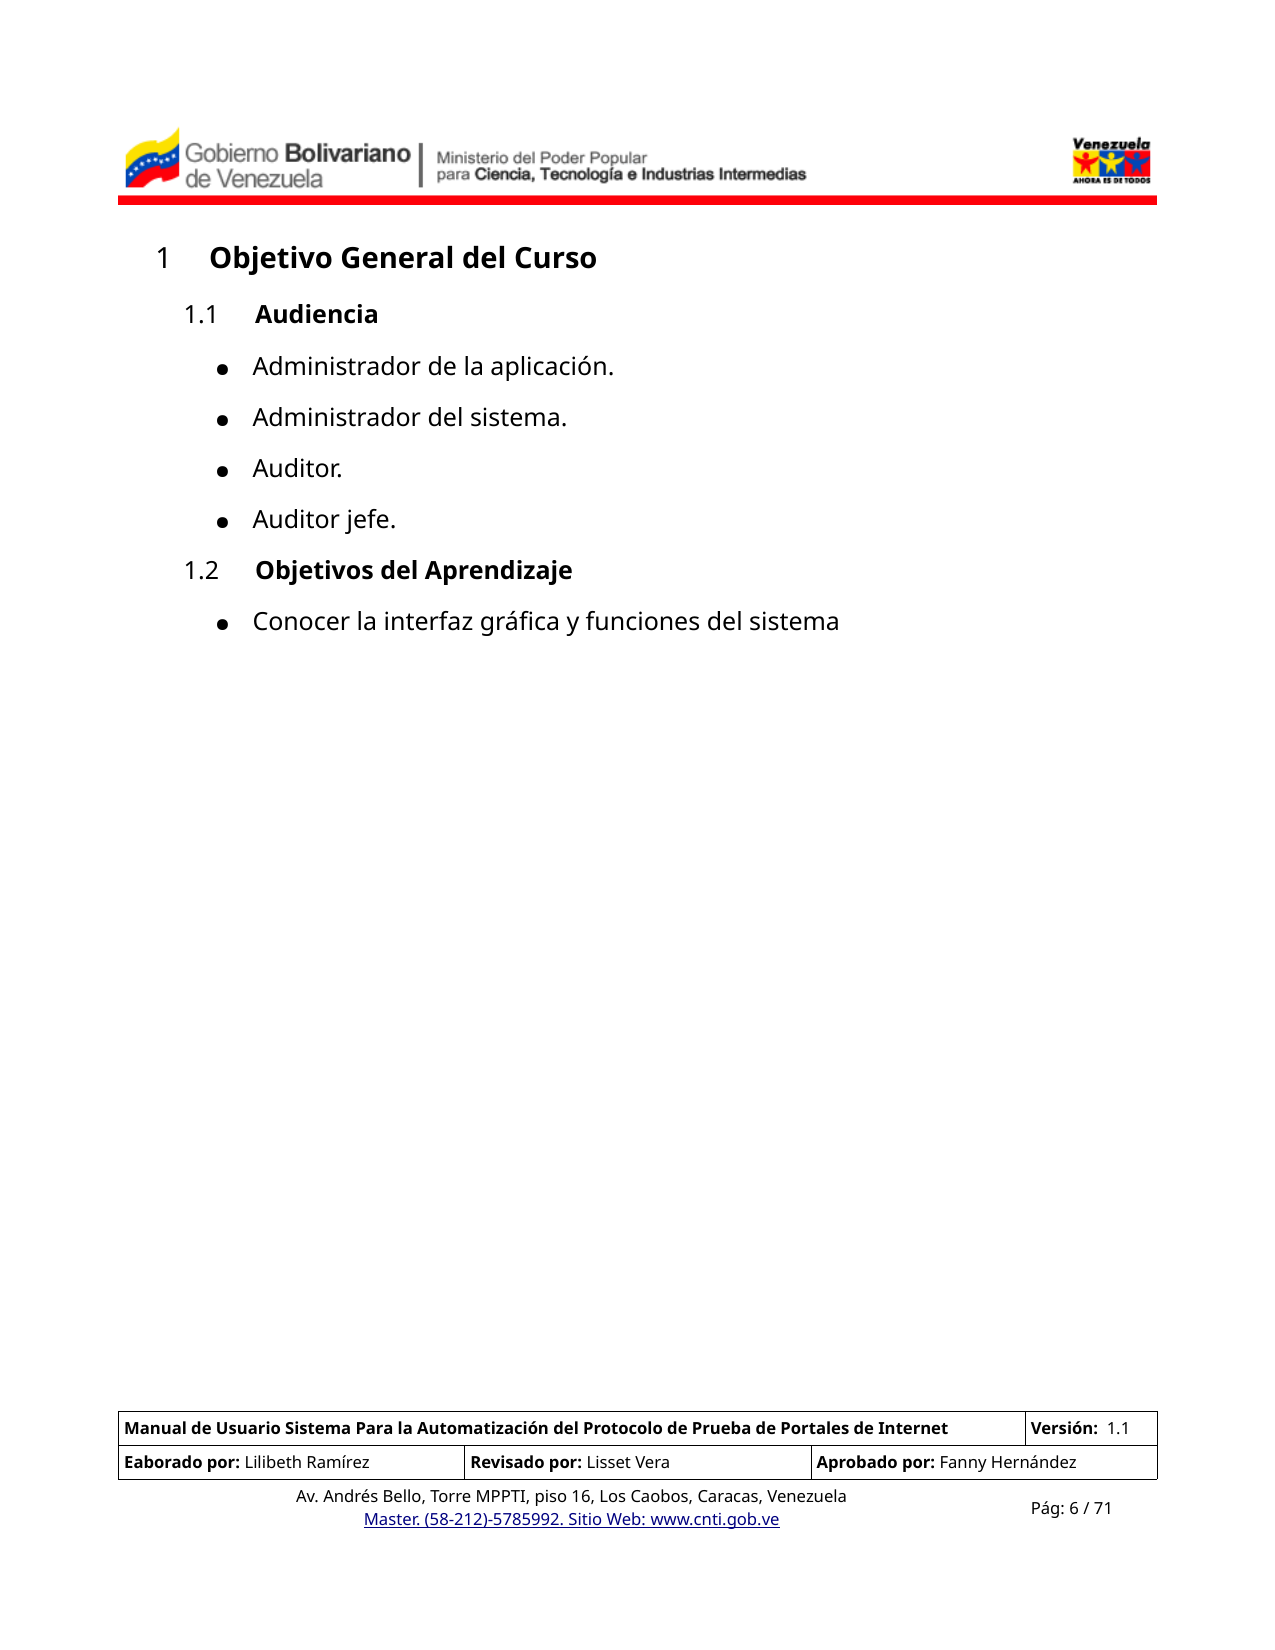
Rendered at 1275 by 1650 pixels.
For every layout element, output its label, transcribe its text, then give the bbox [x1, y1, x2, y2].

subtitle Objetivo General del Curso [118, 238, 1157, 277]
list Administrador de la aplicación. [215, 348, 1098, 382]
subtitle Audiencia [118, 297, 1157, 331]
list Auditor. [215, 450, 1098, 484]
list Administrador del sistema. [215, 399, 1098, 433]
picture [118, 119, 1157, 205]
subtitle Objetivos del Aprendizaje [118, 552, 1157, 586]
list Auditor jefe. [215, 501, 1098, 535]
list Conocer la interfaz gráfica y funciones del sistema [215, 603, 1098, 637]
